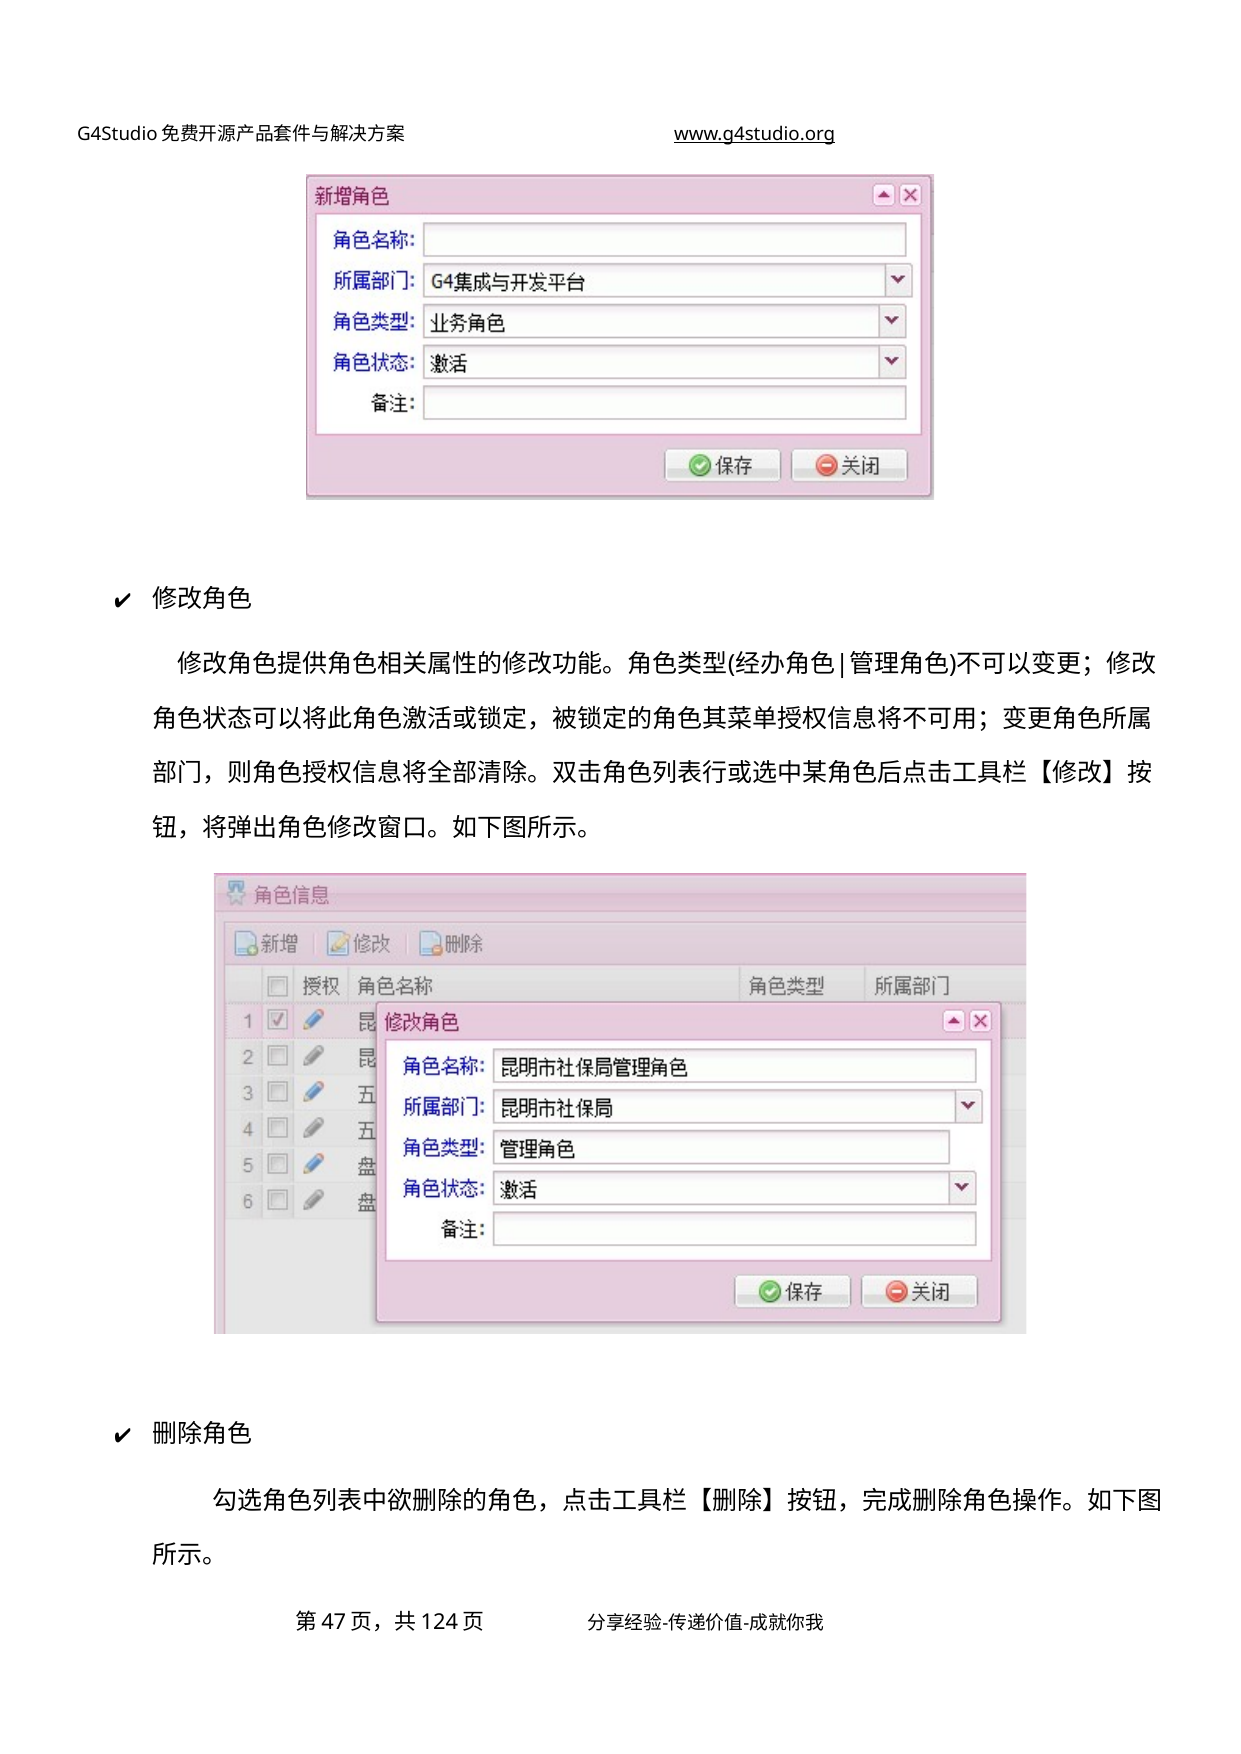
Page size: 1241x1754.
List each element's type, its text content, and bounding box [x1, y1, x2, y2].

picture [213, 873, 1027, 1334]
list 修改角色提供角色相关属性的修改功能。角色类型(经办角色|管理角色)不可以变更；修改角色状态可以将此角色激活或锁定，被锁定的角色其菜单授权信息将不可用；变更角色所属部门，则角色授权信息将全部清除。双击角色列表行或选中某角色后点击工具栏【修改】按钮，将弹出角色修改窗口。如下图所示。 [114, 644, 1163, 843]
list 删除角色 [114, 1414, 1163, 1450]
list 修改角色 [114, 580, 1163, 614]
picture [306, 174, 935, 500]
list 勾选角色列表中欲删除的角色，点击工具栏【删除】按钮，完成删除角色操作。如下图所示。 [114, 1481, 1163, 1571]
